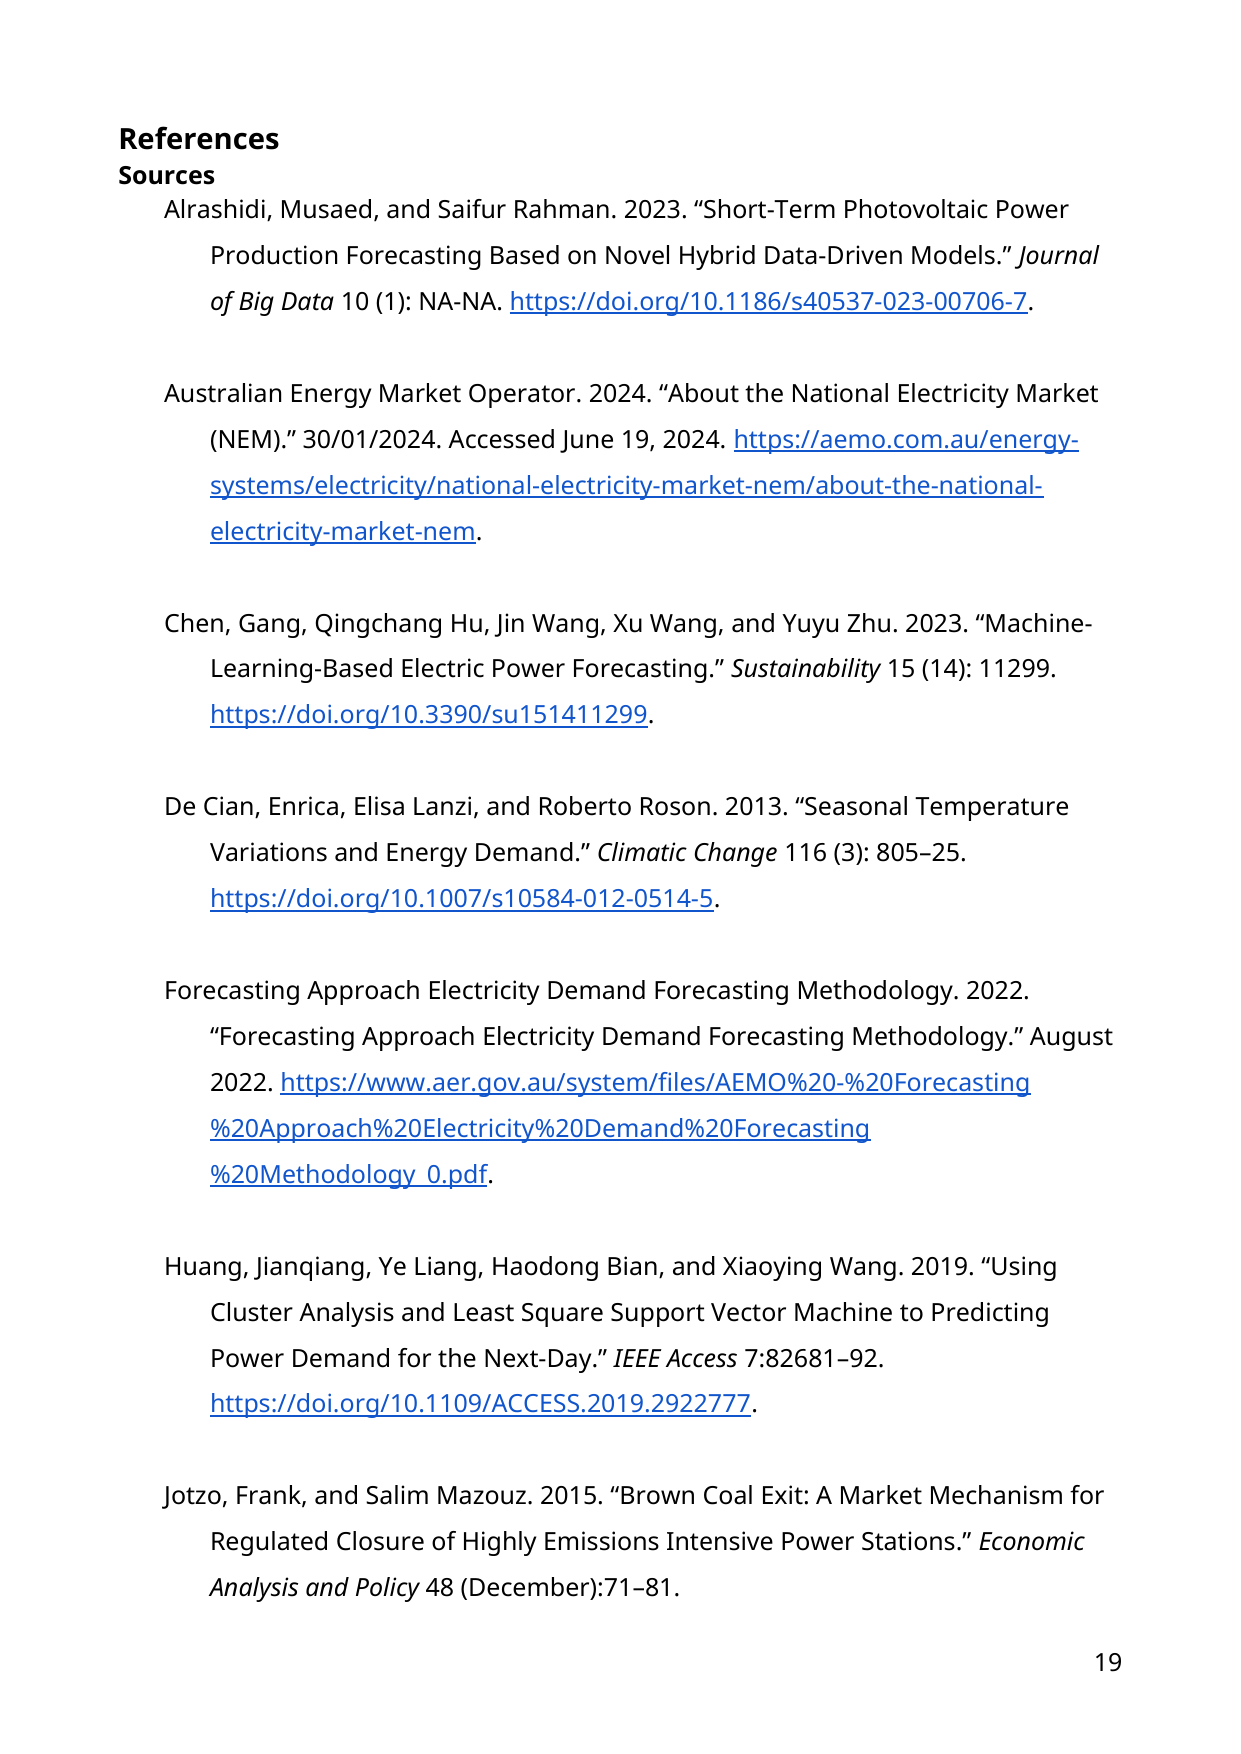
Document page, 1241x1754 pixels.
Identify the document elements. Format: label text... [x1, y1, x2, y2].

text Australian Energy Market Operator. 2024. “About the National Electricity Market (NEM).” 30/01/2024. Accessed June 19, 2024. https://aemo.com.au/energy-systems/electricity/national-electricity-market-nem/about-the-national-electricity-market-nem. [164, 376, 1122, 547]
text De Cian, Enrica, Elisa Lanzi, and Roberto Roson. 2013. “Seasonal Temperature Variations and Energy Demand.” Climatic Change 116 (3): 805–25. https://doi.org/10.1007/s10584-012-0514-5. [164, 789, 1122, 915]
text Huang, Jianqiang, Ye Liang, Haodong Bian, and Xiaoying Wang. 2019. “Using Cluster Analysis and Least Square Support Vector Machine to Predicting Power Demand for the Next-Day.” IEEE Access 7:82681–92. https://doi.org/10.1109/ACCESS.2019.2922777. [164, 1248, 1122, 1420]
text Forecasting Approach Electricity Demand Forecasting Methodology. 2022. “Forecasting Approach Electricity Demand Forecasting Methodology.” August 2022. https://www.aer.gov.au/system/files/AEMO%20-%20Forecasting%20Approach%20Electricity%20Demand%20Forecasting%20Methodology_0.pdf. [164, 973, 1122, 1191]
subtitle References [118, 118, 1122, 158]
text Alrashidi, Musaed, and Saifur Rahman. 2023. “Short-Term Photovoltaic Power Production Forecasting Based on Novel Hybrid Data-Driven Models.” Journal of Big Data 10 (1): NA-NA. https://doi.org/10.1186/s40537-023-00706-7. [164, 192, 1122, 318]
subtitle Sources [118, 158, 1122, 192]
text Chen, Gang, Qingchang Hu, Jin Wang, Xu Wang, and Yuyu Zhu. 2023. “Machine-Learning-Based Electric Power Forecasting.” Sustainability 15 (14): 11299. https://doi.org/10.3390/su151411299. [164, 605, 1122, 731]
text Jotzo, Frank, and Salim Mazouz. 2015. “Brown Coal Exit: A Market Mechanism for Regulated Closure of Highly Emissions Intensive Power Stations.” Economic Analysis and Policy 48 (December):71–81. [164, 1478, 1122, 1604]
